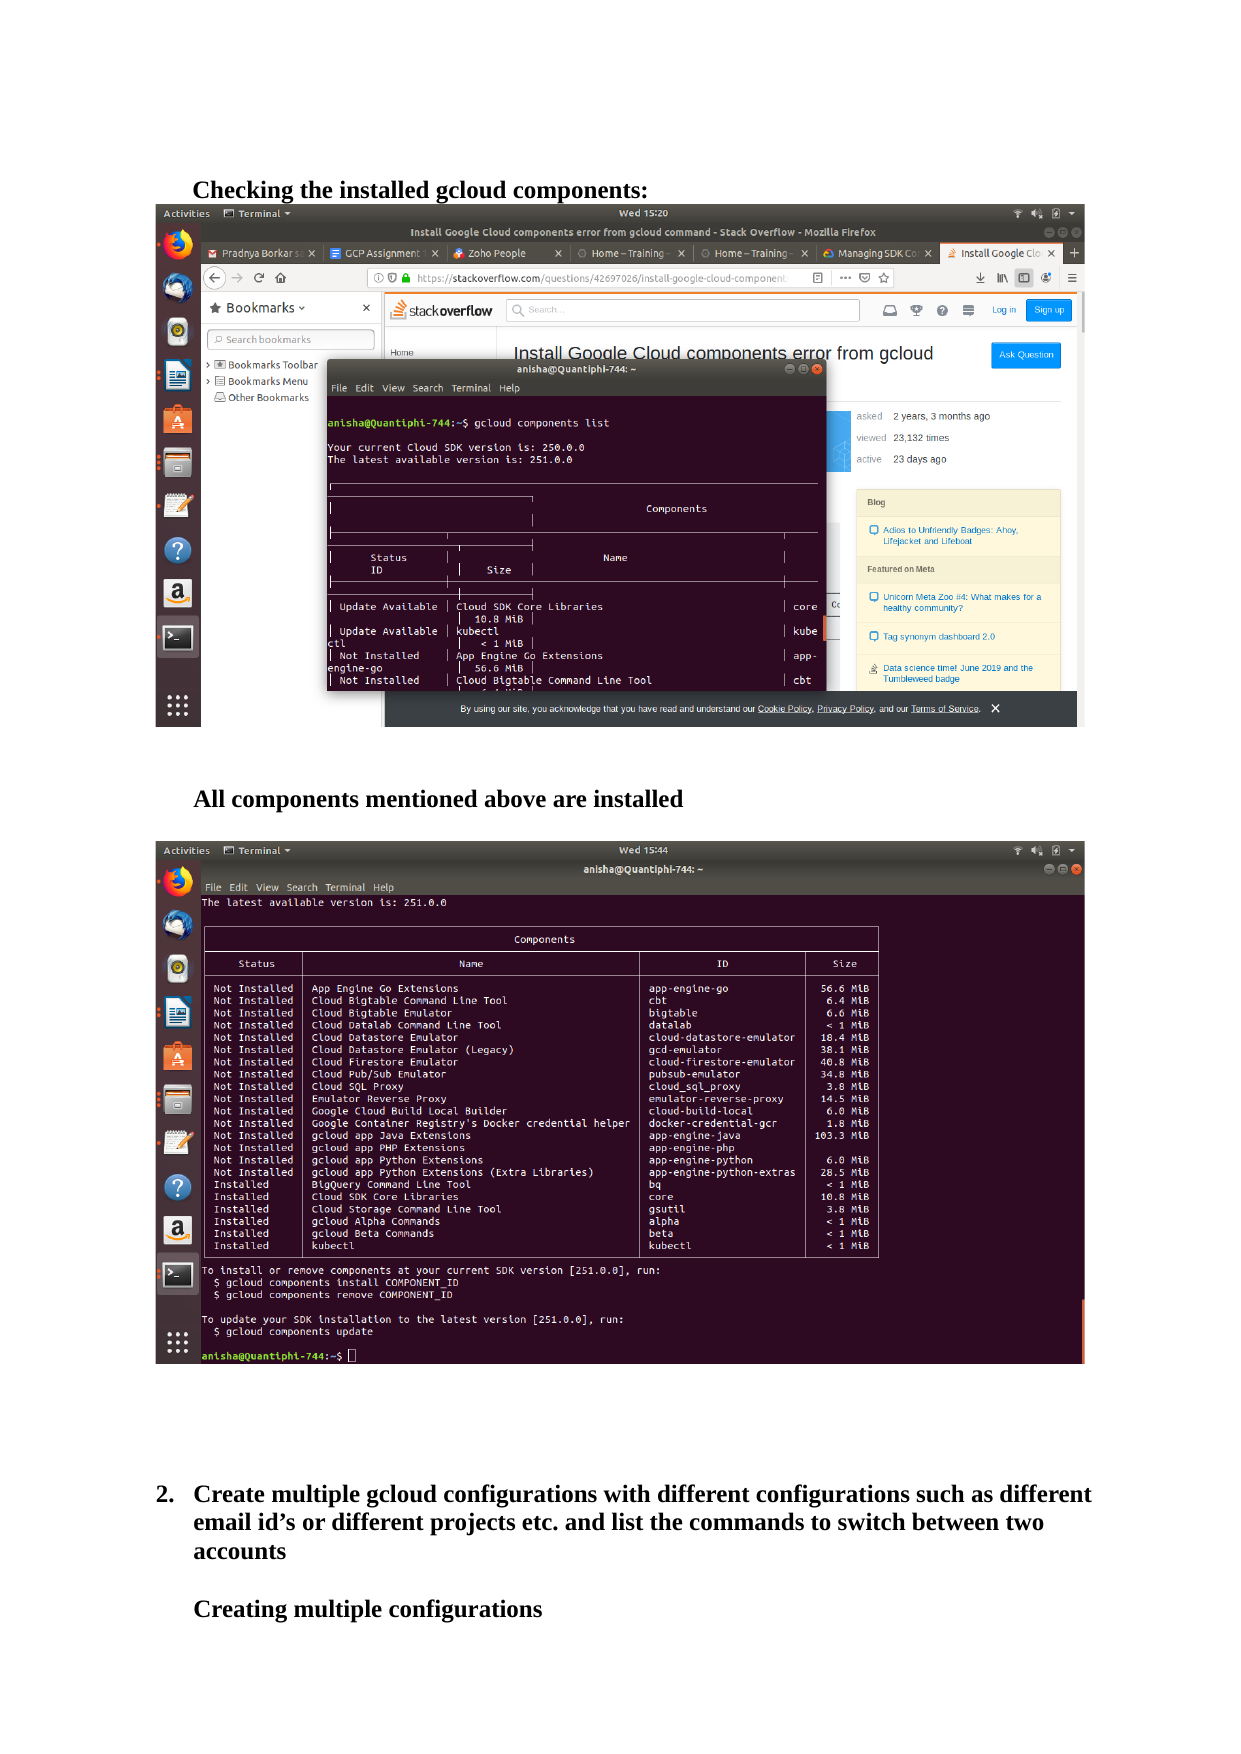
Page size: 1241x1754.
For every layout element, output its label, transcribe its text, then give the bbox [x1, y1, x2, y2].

text All components mentioned above are installed [193, 784, 1122, 813]
picture [155, 204, 1085, 727]
text Checking the installed gcloud components: [118, 176, 1122, 204]
text Creating multiple configurations [156, 1594, 1122, 1622]
picture [155, 841, 1085, 1364]
list Create multiple gcloud configurations with different configurations such as different email id’s or different projects etc. and list the commands to switch between two accounts [156, 1479, 1122, 1565]
